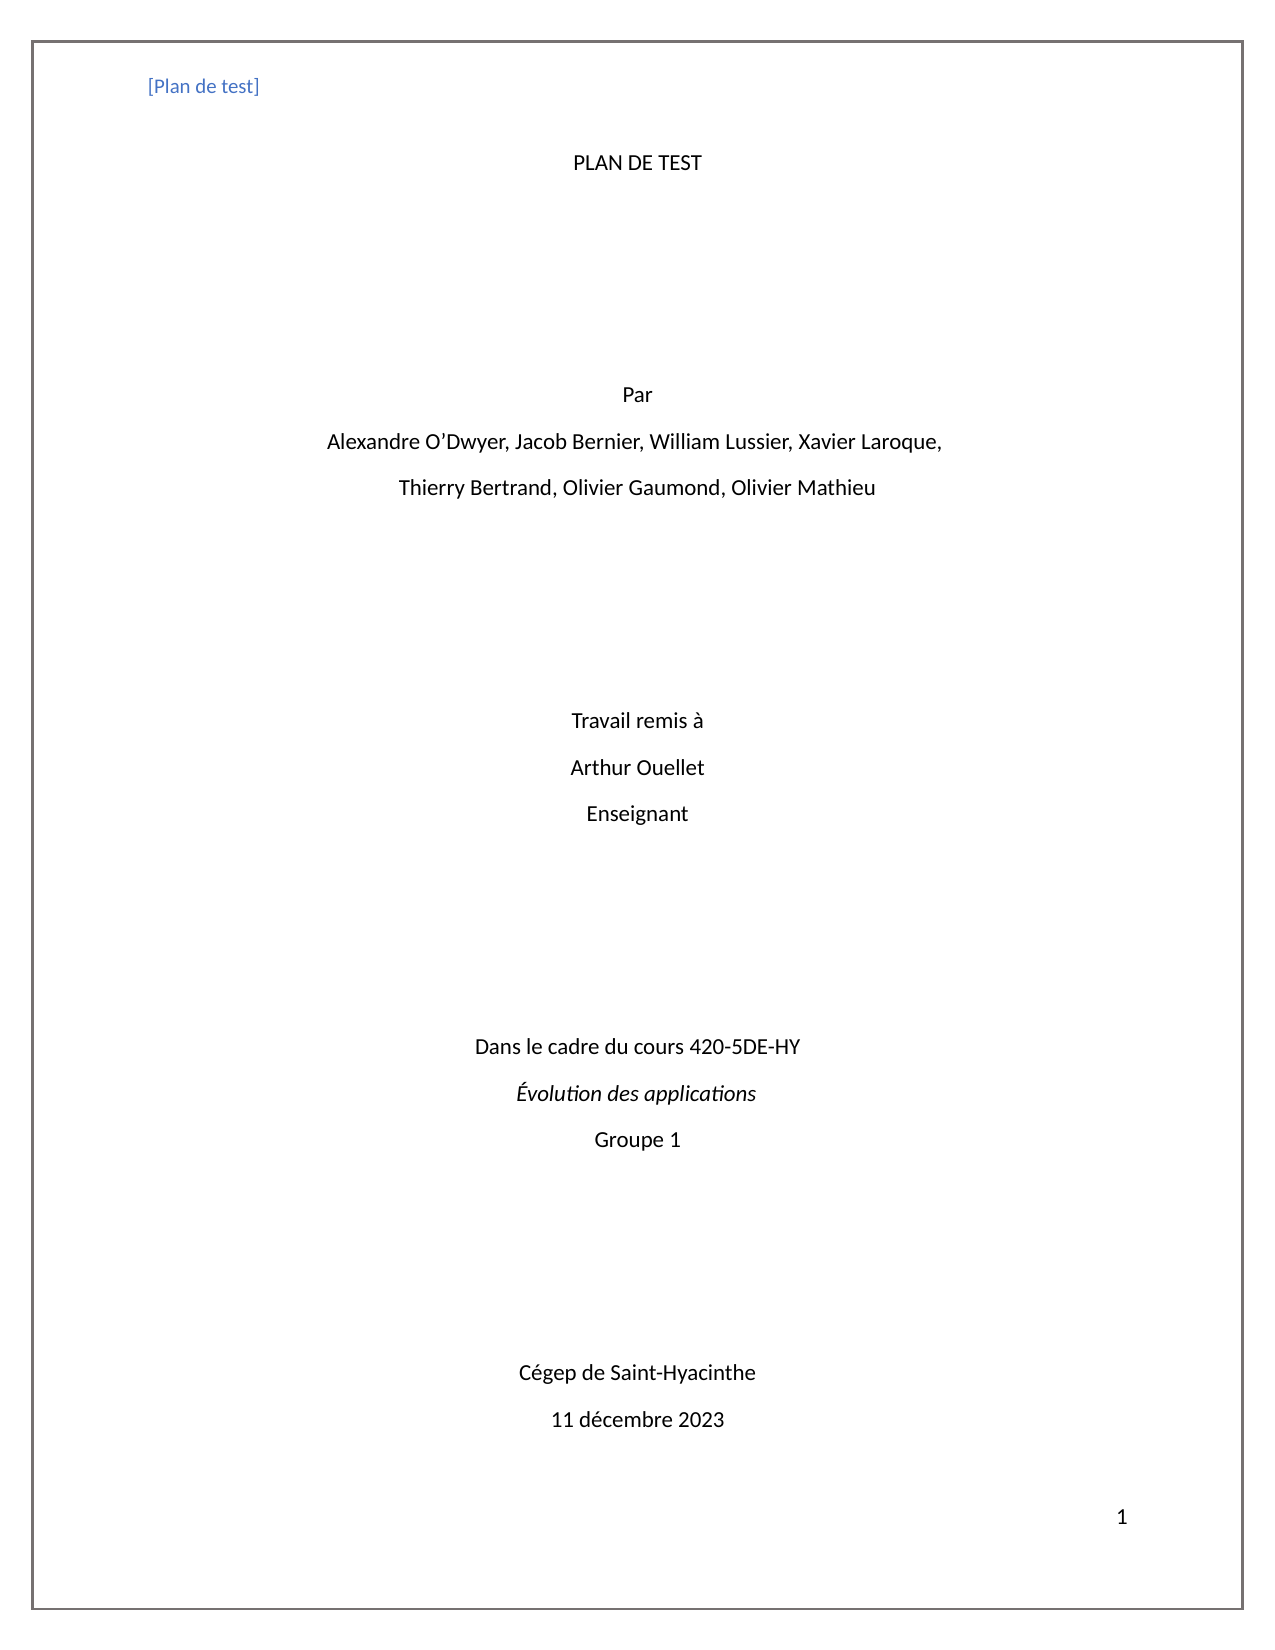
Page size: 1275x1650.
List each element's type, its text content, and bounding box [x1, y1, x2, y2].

text Enseignant [148, 799, 1127, 827]
text Dans le cadre du cours 420-5DE-HY [148, 1032, 1127, 1060]
text Cégep de Saint-Hyacinthe [148, 1358, 1127, 1386]
text Arthur Ouellet [148, 753, 1127, 781]
text Travail remis à [148, 706, 1127, 734]
text Par [148, 380, 1127, 408]
text 11 décembre 2023 [148, 1405, 1127, 1433]
text Thierry Bertrand, Olivier Gaumond, Olivier Mathieu [148, 473, 1127, 502]
text PLAN DE TEST [148, 148, 1127, 176]
text Alexandre O’Dwyer, Jacob Bernier, William Lussier, Xavier Laroque, [148, 427, 1127, 455]
text Évolution des applications [148, 1079, 1127, 1107]
text Groupe 1 [148, 1125, 1127, 1153]
